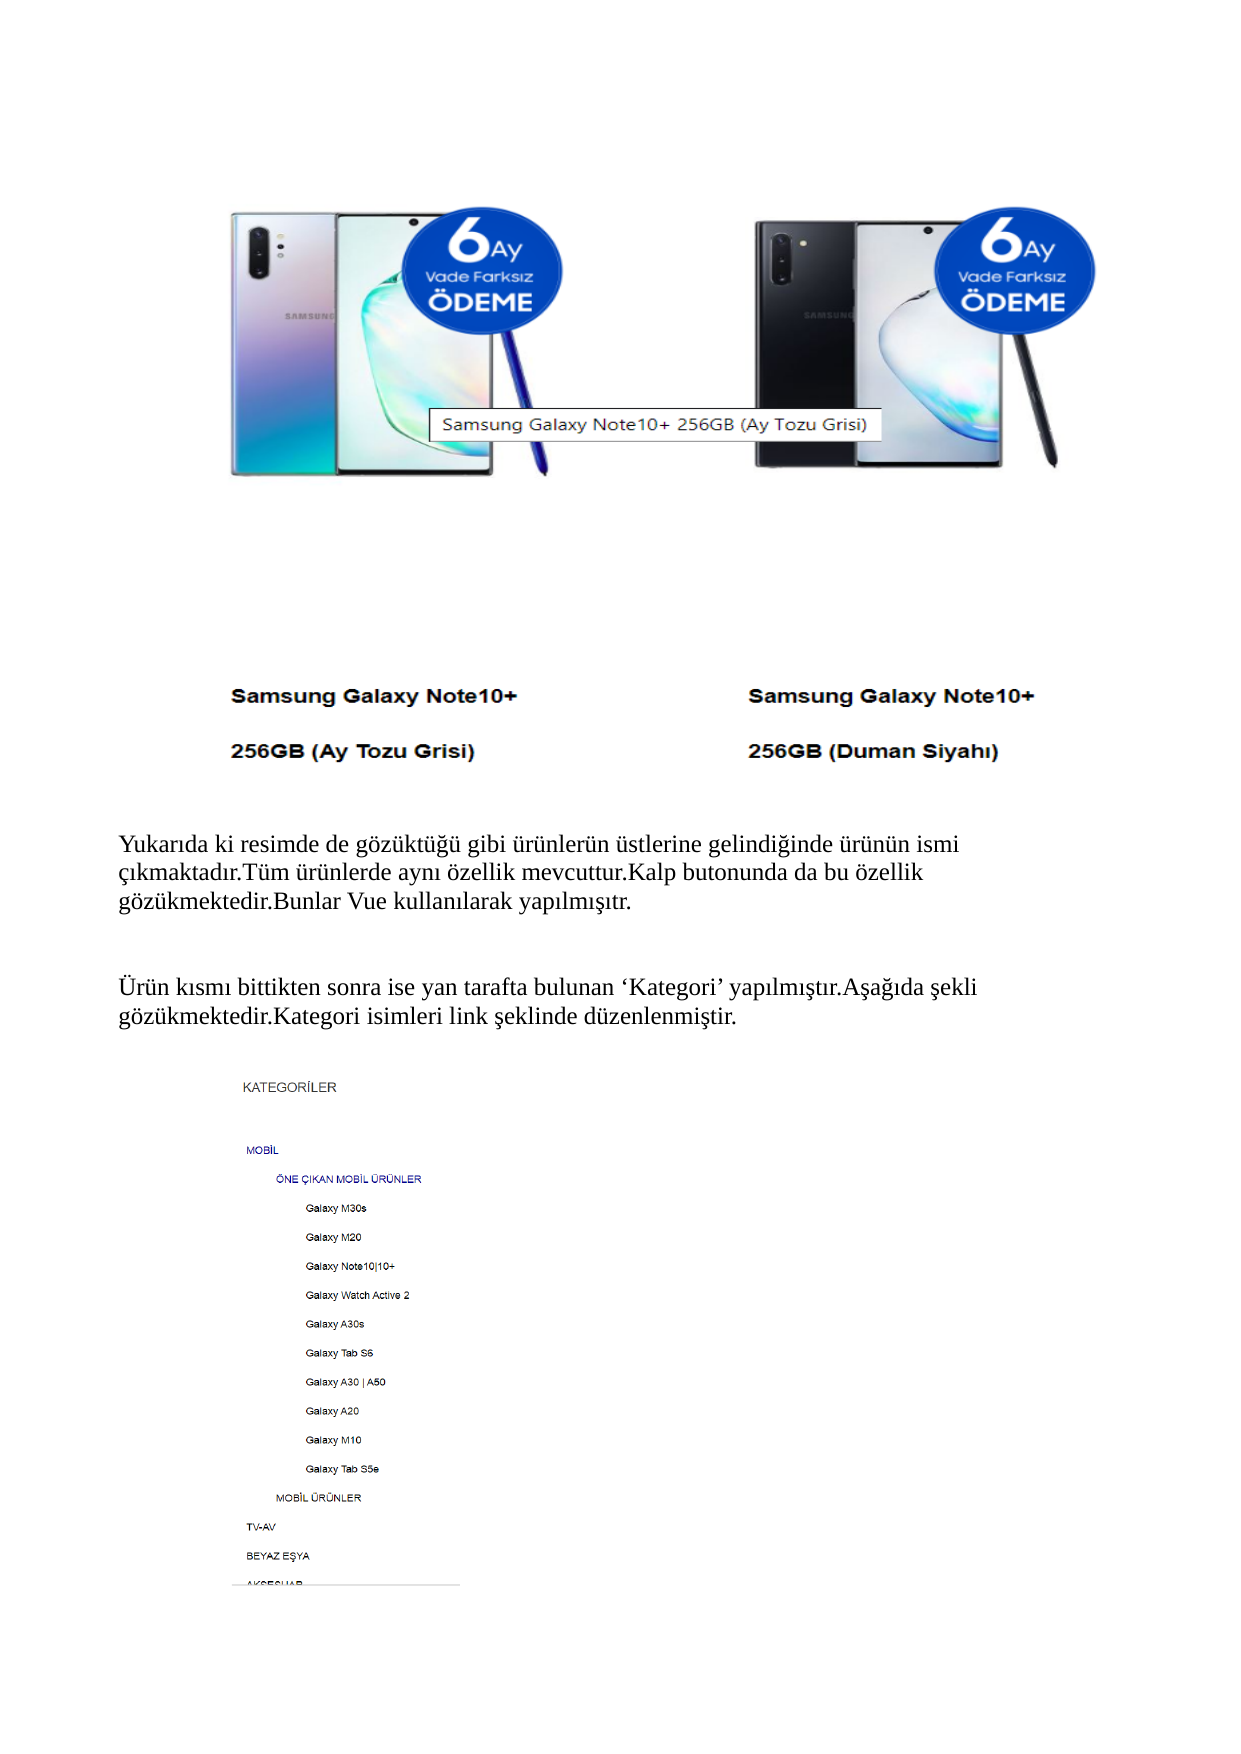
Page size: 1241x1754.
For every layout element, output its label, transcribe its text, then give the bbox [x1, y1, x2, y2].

text Ürün kısmı bittikten sonra ise yan tarafta bulunan ‘Kategori’ yapılmıştır.Aşağıda şekli gözükmektedir.Kategori isimleri link şeklinde düzenlenmiştir. [118, 972, 1122, 1030]
text Yukarıda ki resimde de gözüktüğü gibi ürünlerün üstlerine gelindiğinde ürünün ismi çıkmaktadır.Tüm ürünlerde aynı özellik mevcuttur.Kalp butonunda da bu özellik gözükmektedir.Bunlar Vue kullanılarak yapılmışıtr. [118, 147, 1122, 915]
